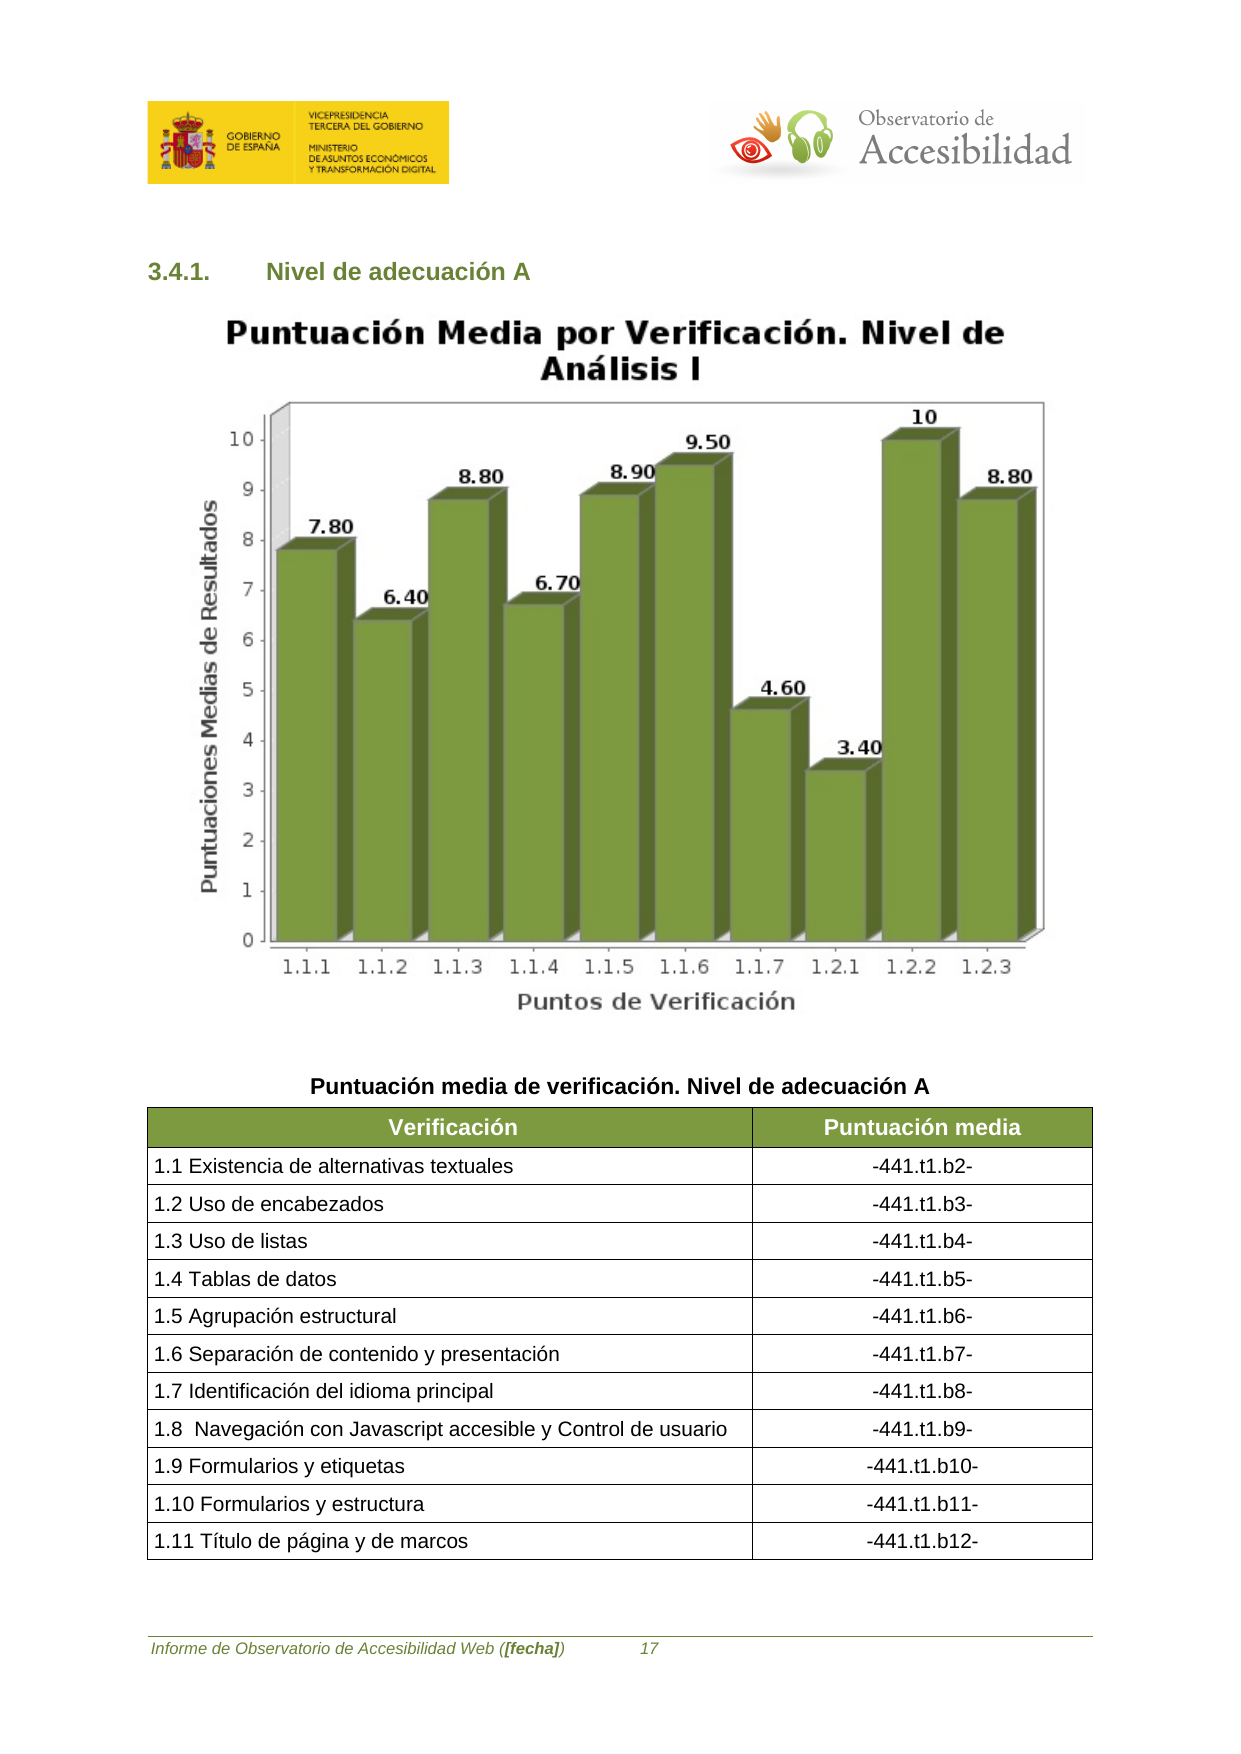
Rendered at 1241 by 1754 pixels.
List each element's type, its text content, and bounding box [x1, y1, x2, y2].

picture [710, 101, 1086, 184]
table_cell 1.8 Navegación con Javascript accesible y Control de usuario [148, 1410, 752, 1447]
table_cell -441.t1.b3- [753, 1185, 1092, 1222]
table_cell 1.11 Título de página y de marcos [148, 1523, 752, 1559]
table_cell 1.2 Uso de encabezados [148, 1185, 752, 1222]
table_cell -441.t1.b12- [753, 1523, 1092, 1559]
table_cell -441.t1.b9- [753, 1410, 1092, 1447]
table_header Verificación [148, 1108, 752, 1147]
table_cell -441.t1.b6- [753, 1298, 1092, 1334]
table_cell 1.1 Existencia de alternativas textuales [148, 1148, 752, 1184]
table_cell 1.7 Identificación del idioma principal [148, 1373, 752, 1409]
table_header Puntuación media [753, 1108, 1092, 1147]
subtitle Nivel de adecuación A [148, 257, 1092, 286]
table_cell -441.t1.b5- [753, 1260, 1092, 1297]
table_cell 1.3 Uso de listas [148, 1223, 752, 1259]
table_cell 1.10 Formularios y estructura [148, 1485, 752, 1522]
table_cell -441.t1.b11- [753, 1485, 1092, 1522]
picture [147, 101, 450, 184]
table_cell 1.9 Formularios y etiquetas [148, 1448, 752, 1484]
table_cell 1.5 Agrupación estructural [148, 1298, 752, 1334]
table_cell -441.t1.b2- [753, 1148, 1092, 1184]
table_cell -441.t1.b4- [753, 1223, 1092, 1259]
table_cell 1.6 Separación de contenido y presentación [148, 1335, 752, 1372]
table_cell 1.4 Tablas de datos [148, 1260, 752, 1297]
picture [178, 313, 1062, 1024]
text Puntuación media de verificación. Nivel de adecuación A [148, 1073, 1092, 1099]
table_cell -441.t1.b7- [753, 1335, 1092, 1372]
table_cell -441.t1.b8- [753, 1373, 1092, 1409]
table_cell -441.t1.b10- [753, 1448, 1092, 1484]
